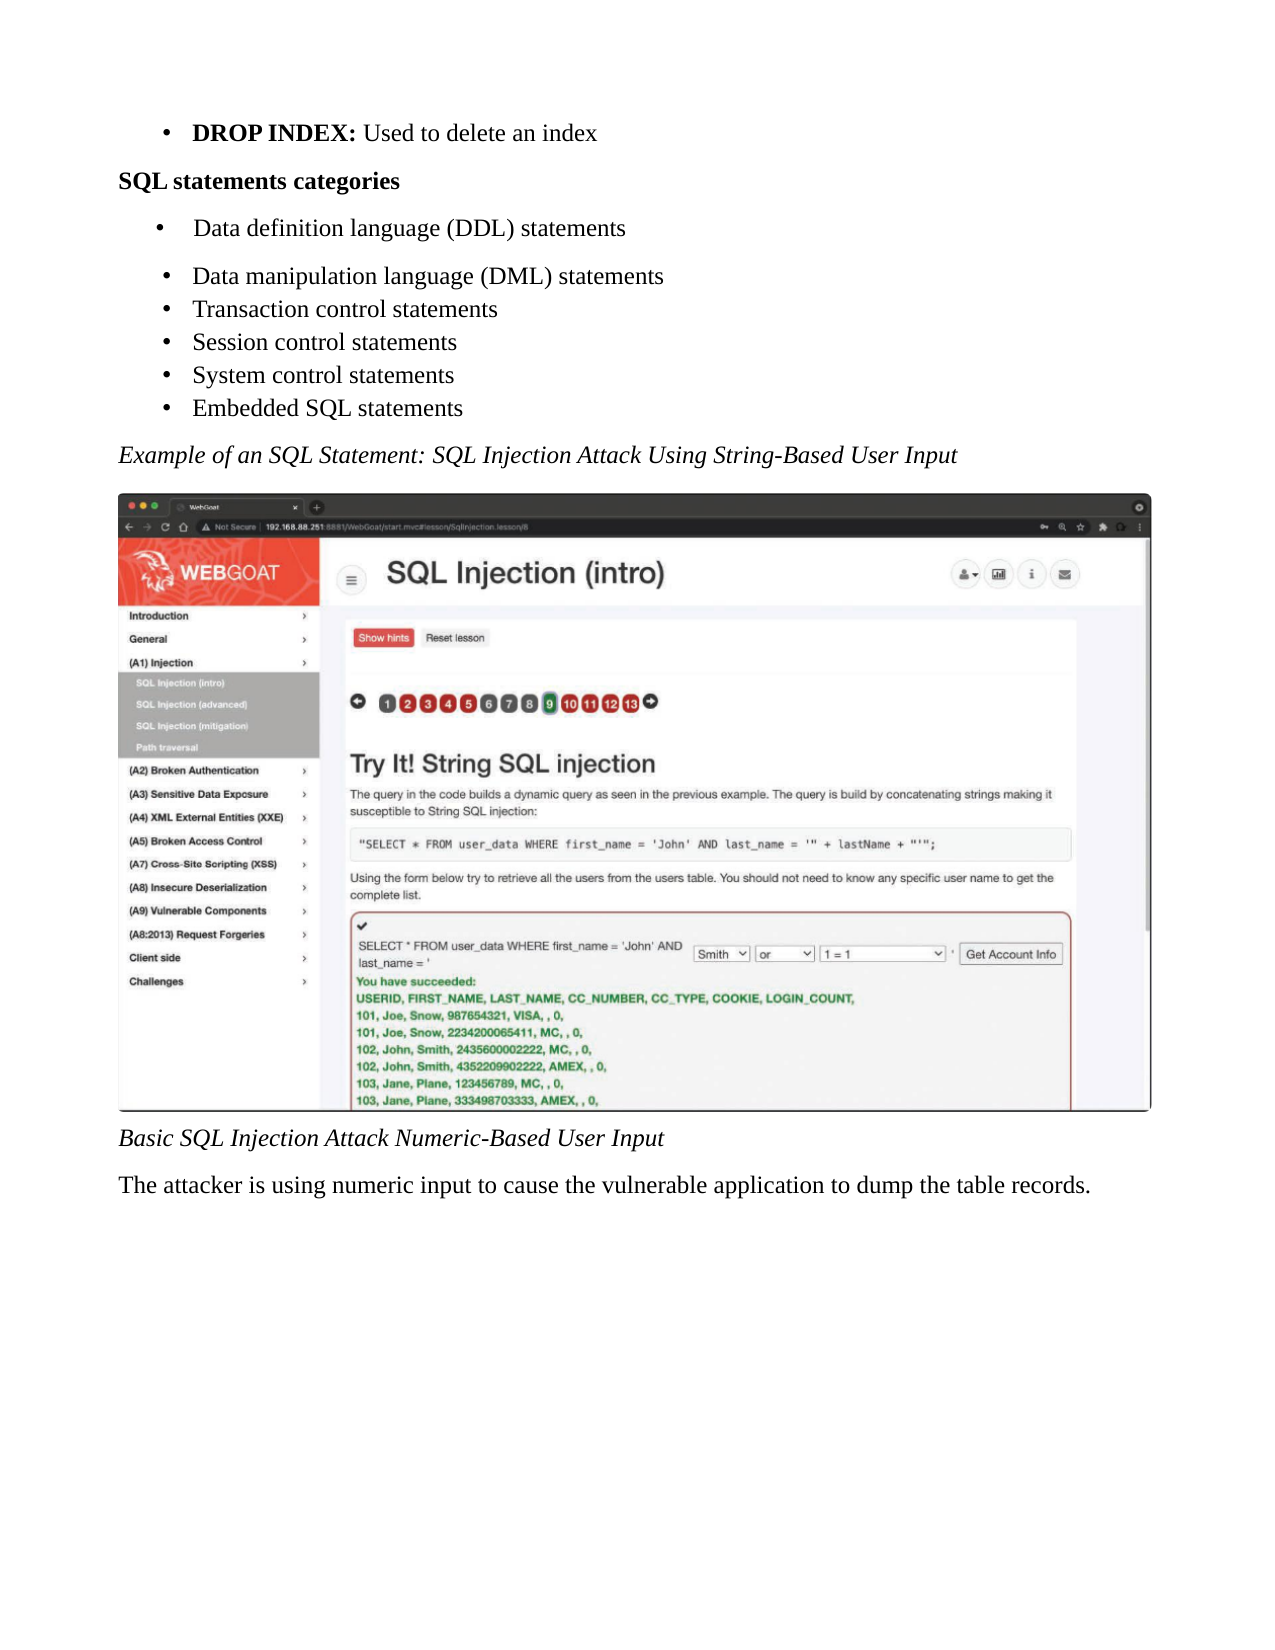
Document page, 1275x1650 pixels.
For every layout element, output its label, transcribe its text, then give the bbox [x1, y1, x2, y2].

text Basic SQL Injection Attack Numeric-Based User Input [118, 1119, 1157, 1151]
list Embedded SQL statements [162, 393, 1157, 422]
list DROP INDEX: Used to delete an index [162, 118, 1157, 147]
text The attacker is using numeric input to cause the vulnerable application to dump the table records. [118, 1170, 1157, 1199]
text SQL statements categories [118, 166, 1157, 194]
text Example of an SQL Statement: SQL Injection Attack Using String-Based User Input [118, 441, 1157, 469]
list Session control statements [162, 327, 1157, 356]
list Data manipulation language (DML) statements [162, 261, 1157, 290]
list Data definition language (DDL) statements [156, 213, 1157, 242]
picture [118, 488, 1157, 1119]
list System control statements [162, 360, 1157, 389]
list Transaction control statements [162, 294, 1157, 323]
